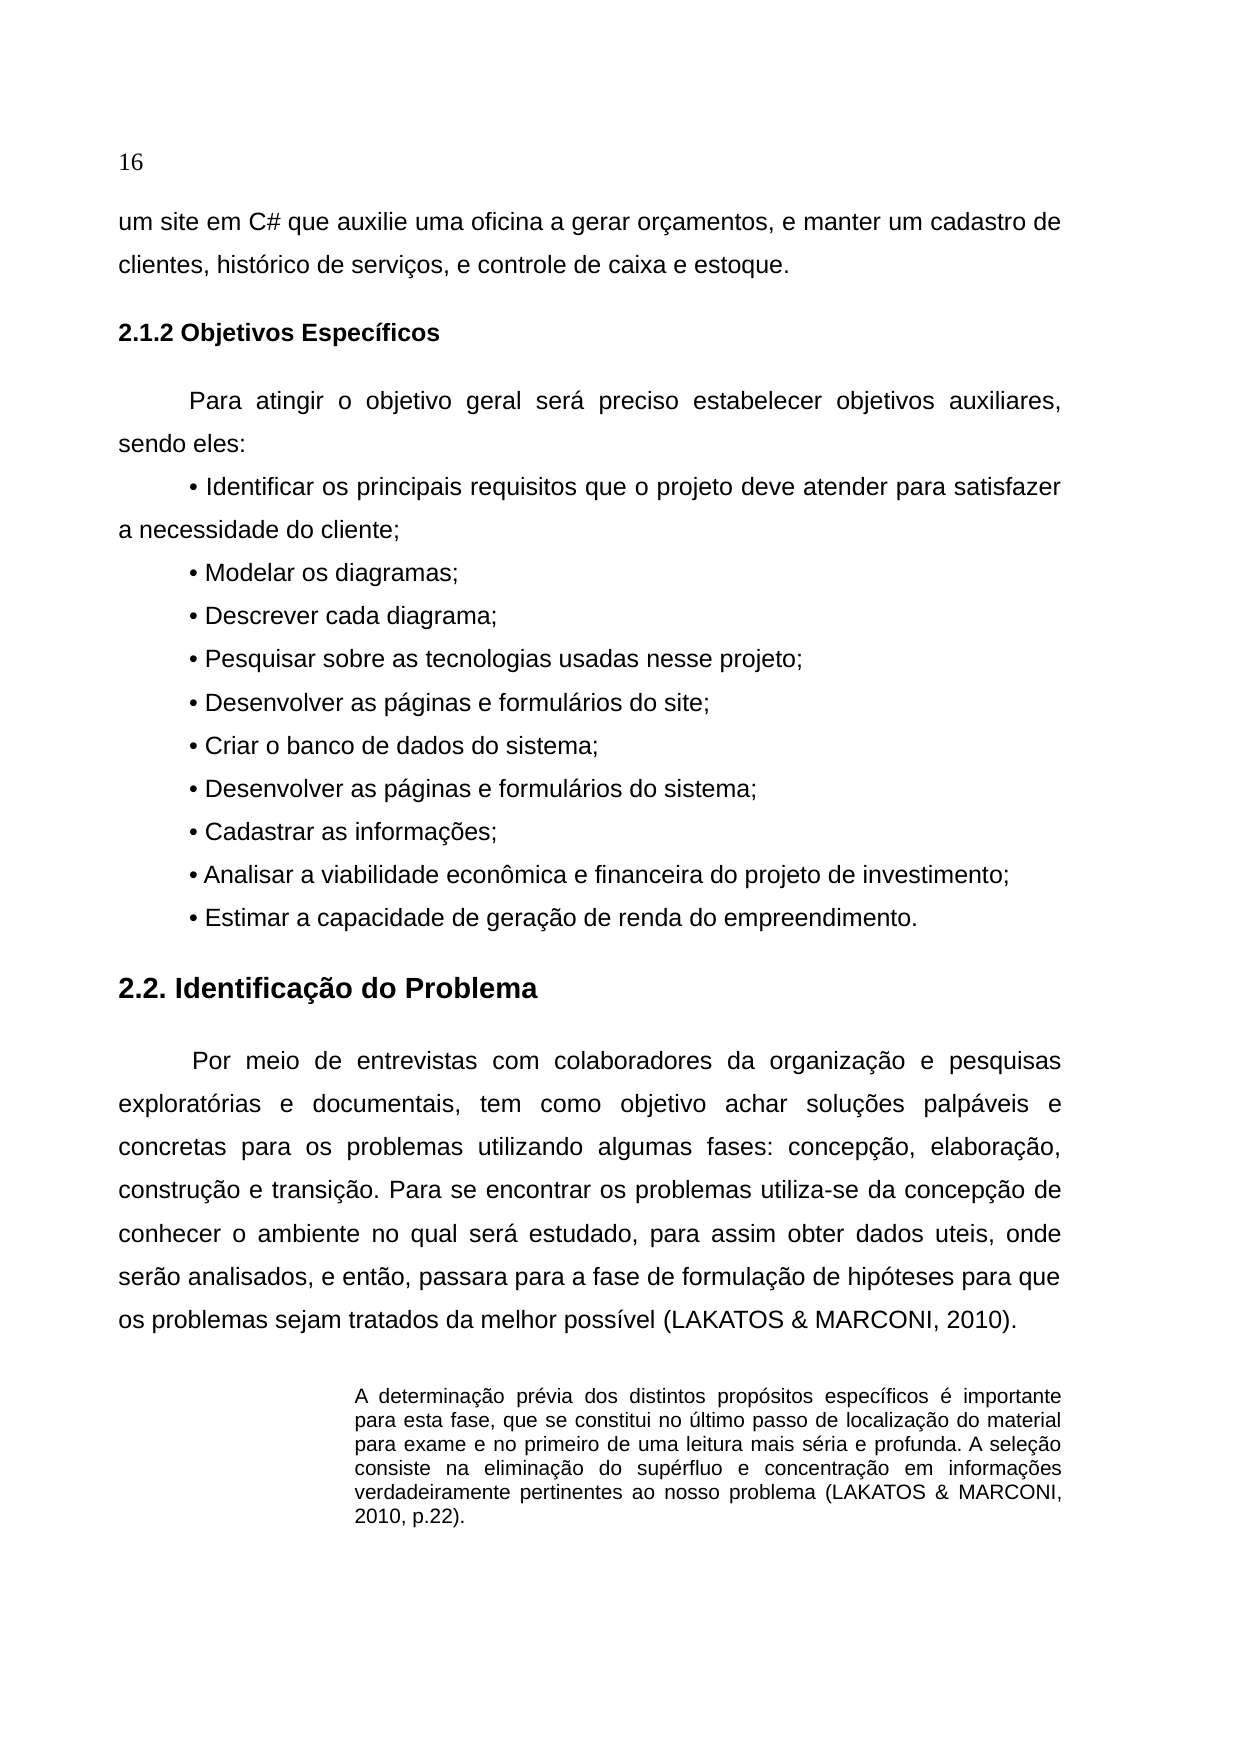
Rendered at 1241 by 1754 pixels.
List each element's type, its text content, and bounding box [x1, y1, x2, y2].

text • Desenvolver as páginas e formulários do site; [118, 687, 1063, 716]
subtitle 2.2. Identificação do Problema [118, 971, 1063, 1004]
text • Criar o banco de dados do sistema; [118, 731, 1063, 759]
text • Modelar os diagramas; [118, 558, 1063, 587]
text • Desenvolver as páginas e formulários do sistema; [118, 774, 1063, 802]
text Por meio de entrevistas com colaboradores da organização e pesquisas exploratórias e documentais, tem como objetivo achar soluções palpáveis e concretas para os problemas utilizando algumas fases: concepção, elaboração, construção e transição. Para se encontrar os problemas utiliza-se da concepção de conhecer o ambiente no qual será estudado, para assim obter dados uteis, onde serão analisados, e então, passara para a fase de formulação de hipóteses para que os problemas sejam tratados da melhor possível (LAKATOS & MARCONI, 2010). [118, 1046, 1063, 1334]
text Para atingir o objetivo geral será preciso estabelecer objetivos auxiliares, sendo eles: [118, 386, 1063, 457]
text • Descrever cada diagrama; [118, 601, 1063, 630]
text • Estimar a capacidade de geração de renda do empreendimento. [118, 903, 1063, 932]
text A determinação prévia dos distintos propósitos específicos é importante para esta fase, que se constitui no último passo de localização do material para exame e no primeiro de uma leitura mais séria e profunda. A seleção consiste na eliminação do supérfluo e concentração em informações verdadeiramente pertinentes ao nosso problema (LAKATOS & MARCONI, 2010, p.22). [354, 1384, 1063, 1528]
subtitle 2.1.2 Objetivos Específicos [118, 318, 1063, 346]
text • Analisar a viabilidade econômica e financeira do projeto de investimento; [118, 860, 1063, 889]
text • Cadastrar as informações; [118, 817, 1063, 846]
text • Identificar os principais requisitos que o projeto deve atender para satisfazer a necessidade do cliente; [118, 472, 1063, 544]
text • Pesquisar sobre as tecnologias usadas nesse projeto; [118, 644, 1063, 673]
text um site em C# que auxilie uma oficina a gerar orçamentos, e manter um cadastro de clientes, histórico de serviços, e controle de caixa e estoque. [118, 207, 1063, 278]
